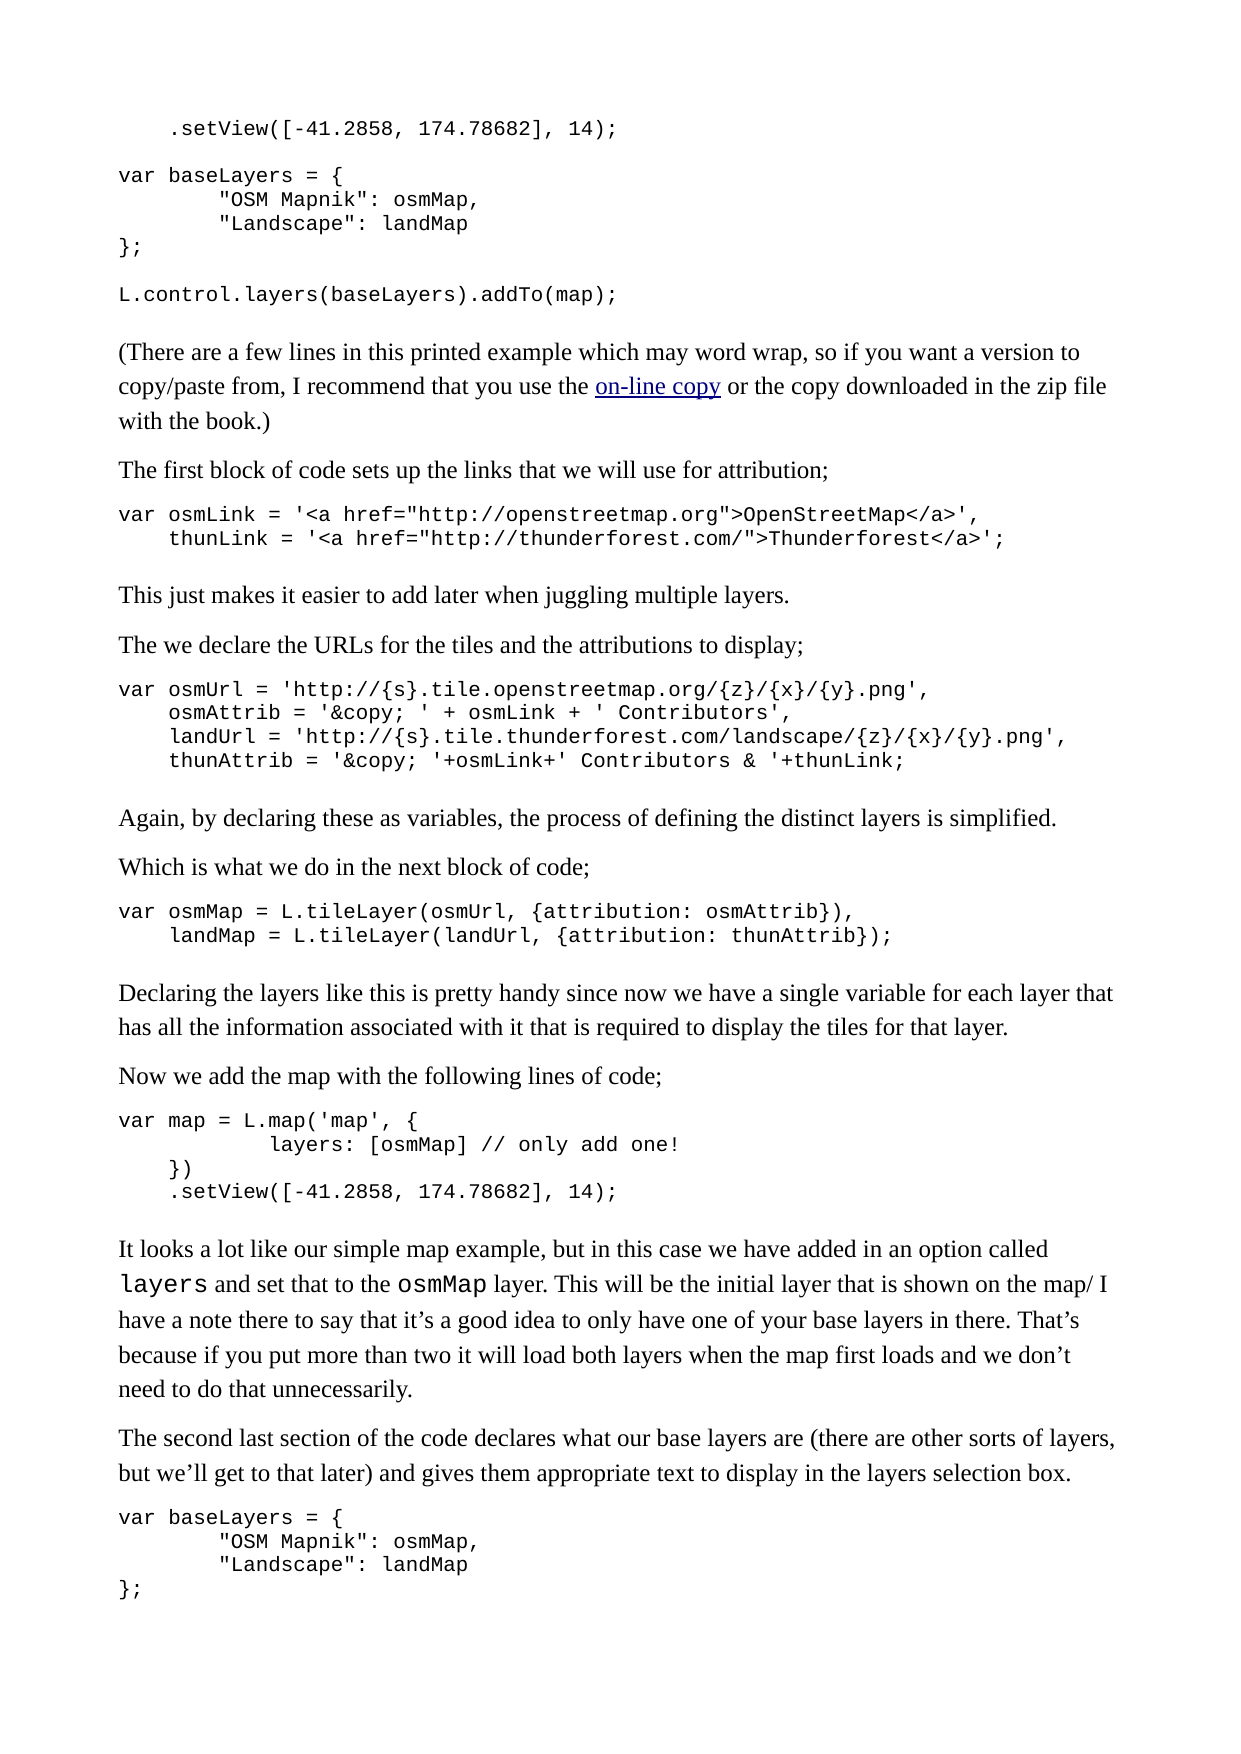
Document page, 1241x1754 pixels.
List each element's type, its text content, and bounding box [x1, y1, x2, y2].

text "OSM Mapnik": osmMap, [118, 1531, 1122, 1554]
text }) [118, 1158, 1122, 1181]
text Declaring the layers like this is pretty handy since now we have a single variable for each layer that has all the information associated with it that is required to display the tiles for that layer. [118, 978, 1122, 1041]
text L.control.layers(baseLayers).addTo(map); [118, 284, 1122, 307]
text Which is what we do in the next block of code; [118, 852, 1122, 881]
text var osmLink = '<a href="http://openstreetmap.org">OpenStreetMap</a>', [118, 504, 1122, 527]
text }; [118, 236, 1122, 260]
text Now we add the map with the following lines of code; [118, 1061, 1122, 1090]
text var osmMap = L.tileLayer(osmUrl, {attribution: osmAttrib}), [118, 901, 1122, 924]
text "Landscape": landMap [118, 213, 1122, 236]
text var baseLayers = { [118, 1507, 1122, 1531]
text var osmUrl = 'http://{s}.tile.openstreetmap.org/{z}/{x}/{y}.png', [118, 679, 1122, 702]
text var baseLayers = { [118, 165, 1122, 189]
text thunAttrib = '&copy; '+osmLink+' Contributors & '+thunLink; [118, 750, 1122, 773]
text }; [118, 1578, 1122, 1602]
text The we declare the URLs for the tiles and the attributions to display; [118, 630, 1122, 658]
text var map = L.map('map', { [118, 1110, 1122, 1134]
text It looks a lot like our simple map example, but in this case we have added in an option called layers and set that to the osmMap layer. This will be the initial layer that is shown on the map/ I have a note there to say that it’s a good idea to only have one of your base layers in there. That’s because if you put more than two it will load both layers when the map first loads and we don’t need to do that unnecessarily. [118, 1234, 1122, 1403]
text (There are a few lines in this printed example which may word wrap, so if you want a version to copy/paste from, I recommend that you use the on-line copy or the copy downloaded in the zip file with the book.) [118, 337, 1122, 434]
text The first block of code sets up the links that we will use for attribution; [118, 455, 1122, 483]
text thunLink = '<a href="http://thunderforest.com/">Thunderforest</a>'; [118, 527, 1122, 551]
text landUrl = 'http://{s}.tile.thunderforest.com/landscape/{z}/{x}/{y}.png', [118, 726, 1122, 750]
text landMap = L.tileLayer(landUrl, {attribution: thunAttrib}); [118, 924, 1122, 948]
text .setView([-41.2858, 174.78682], 14); [118, 1181, 1122, 1205]
text The second last section of the code declares what our base layers are (there are other sorts of layers, but we’ll get to that later) and gives them appropriate text to display in the layers selection box. [118, 1423, 1122, 1487]
text "Landscape": landMap [118, 1554, 1122, 1578]
text Again, by declaring these as variables, the process of defining the distinct layers is simplified. [118, 803, 1122, 832]
text osmAttrib = '&copy; ' + osmLink + ' Contributors', [118, 702, 1122, 726]
text .setView([-41.2858, 174.78682], 14); [118, 118, 1122, 142]
text "OSM Mapnik": osmMap, [118, 189, 1122, 213]
text layers: [osmMap] // only add one! [118, 1134, 1122, 1158]
text This just makes it easier to add later when juggling multiple layers. [118, 581, 1122, 609]
